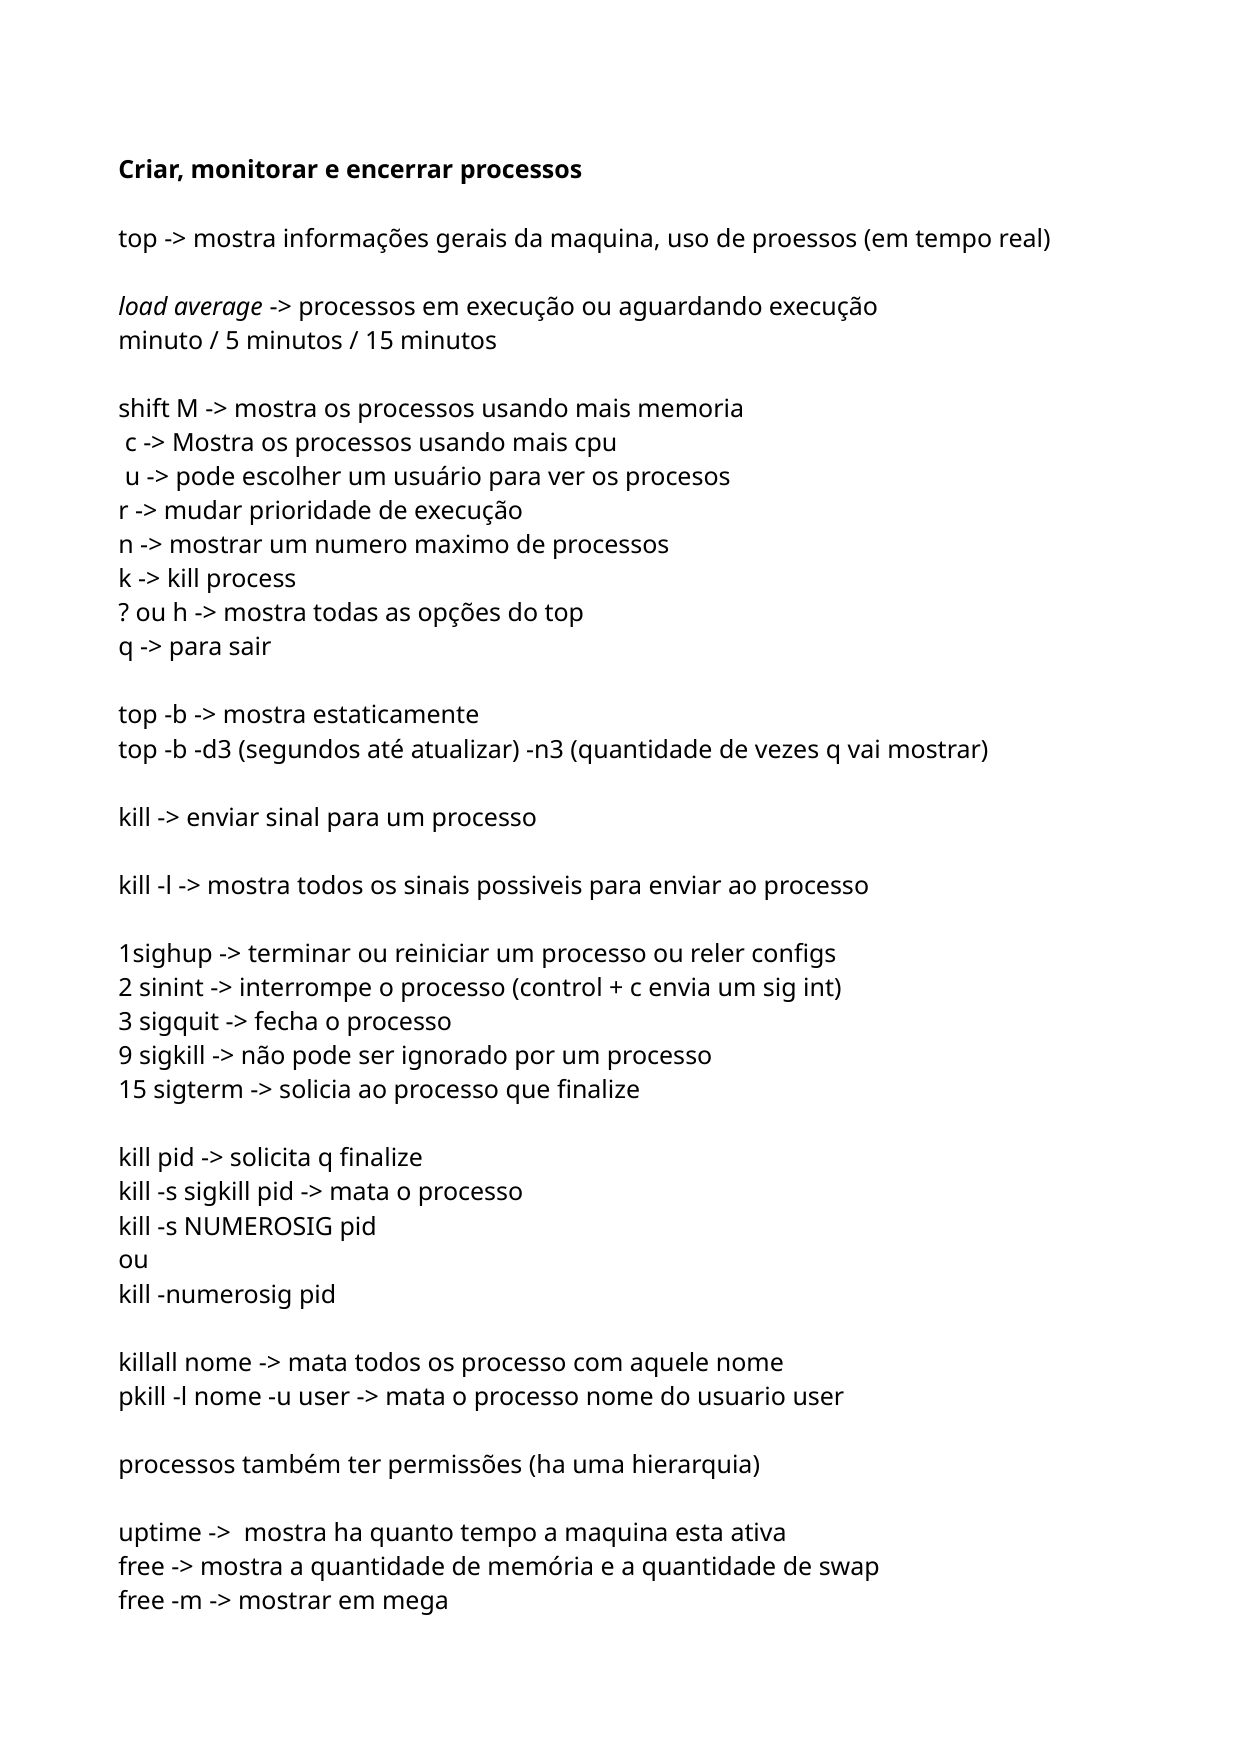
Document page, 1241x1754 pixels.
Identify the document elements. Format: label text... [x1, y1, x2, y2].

text n -> mostrar um numero maximo de processos [118, 527, 1122, 561]
text kill -s sigkill pid -> mata o processo [118, 1174, 1122, 1208]
text free -> mostra a quantidade de memória e a quantidade de swap [118, 1549, 1122, 1583]
text u -> pode escolher um usuário para ver os procesos [118, 459, 1122, 493]
text top -> mostra informações gerais da maquina, uso de proessos (em tempo real) [118, 220, 1122, 254]
text load average -> processos em execução ou aguardando execução [118, 288, 1122, 322]
text 15 sigterm -> solicia ao processo que finalize [118, 1072, 1122, 1106]
text 1sighup -> terminar ou reiniciar um processo ou reler configs [118, 936, 1122, 970]
text top -b -d3 (segundos até atualizar) -n3 (quantidade de vezes q vai mostrar) [118, 731, 1122, 765]
text 2 sinint -> interrompe o processo (control + c envia um sig int) [118, 970, 1122, 1004]
text r -> mudar prioridade de execução [118, 493, 1122, 527]
text shift M -> mostra os processos usando mais memoria [118, 391, 1122, 425]
text q -> para sair [118, 629, 1122, 663]
text kill -l -> mostra todos os sinais possiveis para enviar ao processo [118, 867, 1122, 902]
text Criar, monitorar e encerrar processos [118, 152, 1122, 186]
text uptime -> mostra ha quanto tempo a maquina esta ativa [118, 1515, 1122, 1549]
text free -m -> mostrar em mega [118, 1583, 1122, 1617]
text top -b -> mostra estaticamente [118, 697, 1122, 731]
text processos também ter permissões (ha uma hierarquia) [118, 1447, 1122, 1481]
text ou [118, 1242, 1122, 1276]
text 3 sigquit -> fecha o processo [118, 1004, 1122, 1038]
text minuto / 5 minutos / 15 minutos [118, 322, 1122, 357]
text kill pid -> solicita q finalize [118, 1140, 1122, 1174]
text ? ou h -> mostra todas as opções do top [118, 595, 1122, 629]
text kill -> enviar sinal para um processo [118, 799, 1122, 833]
text k -> kill process [118, 561, 1122, 595]
text kill -s NUMEROSIG pid [118, 1208, 1122, 1242]
text kill -numerosig pid [118, 1276, 1122, 1310]
text c -> Mostra os processos usando mais cpu [118, 425, 1122, 459]
text killall nome -> mata todos os processo com aquele nome [118, 1344, 1122, 1378]
text 9 sigkill -> não pode ser ignorado por um processo [118, 1038, 1122, 1072]
text pkill -l nome -u user -> mata o processo nome do usuario user [118, 1378, 1122, 1412]
